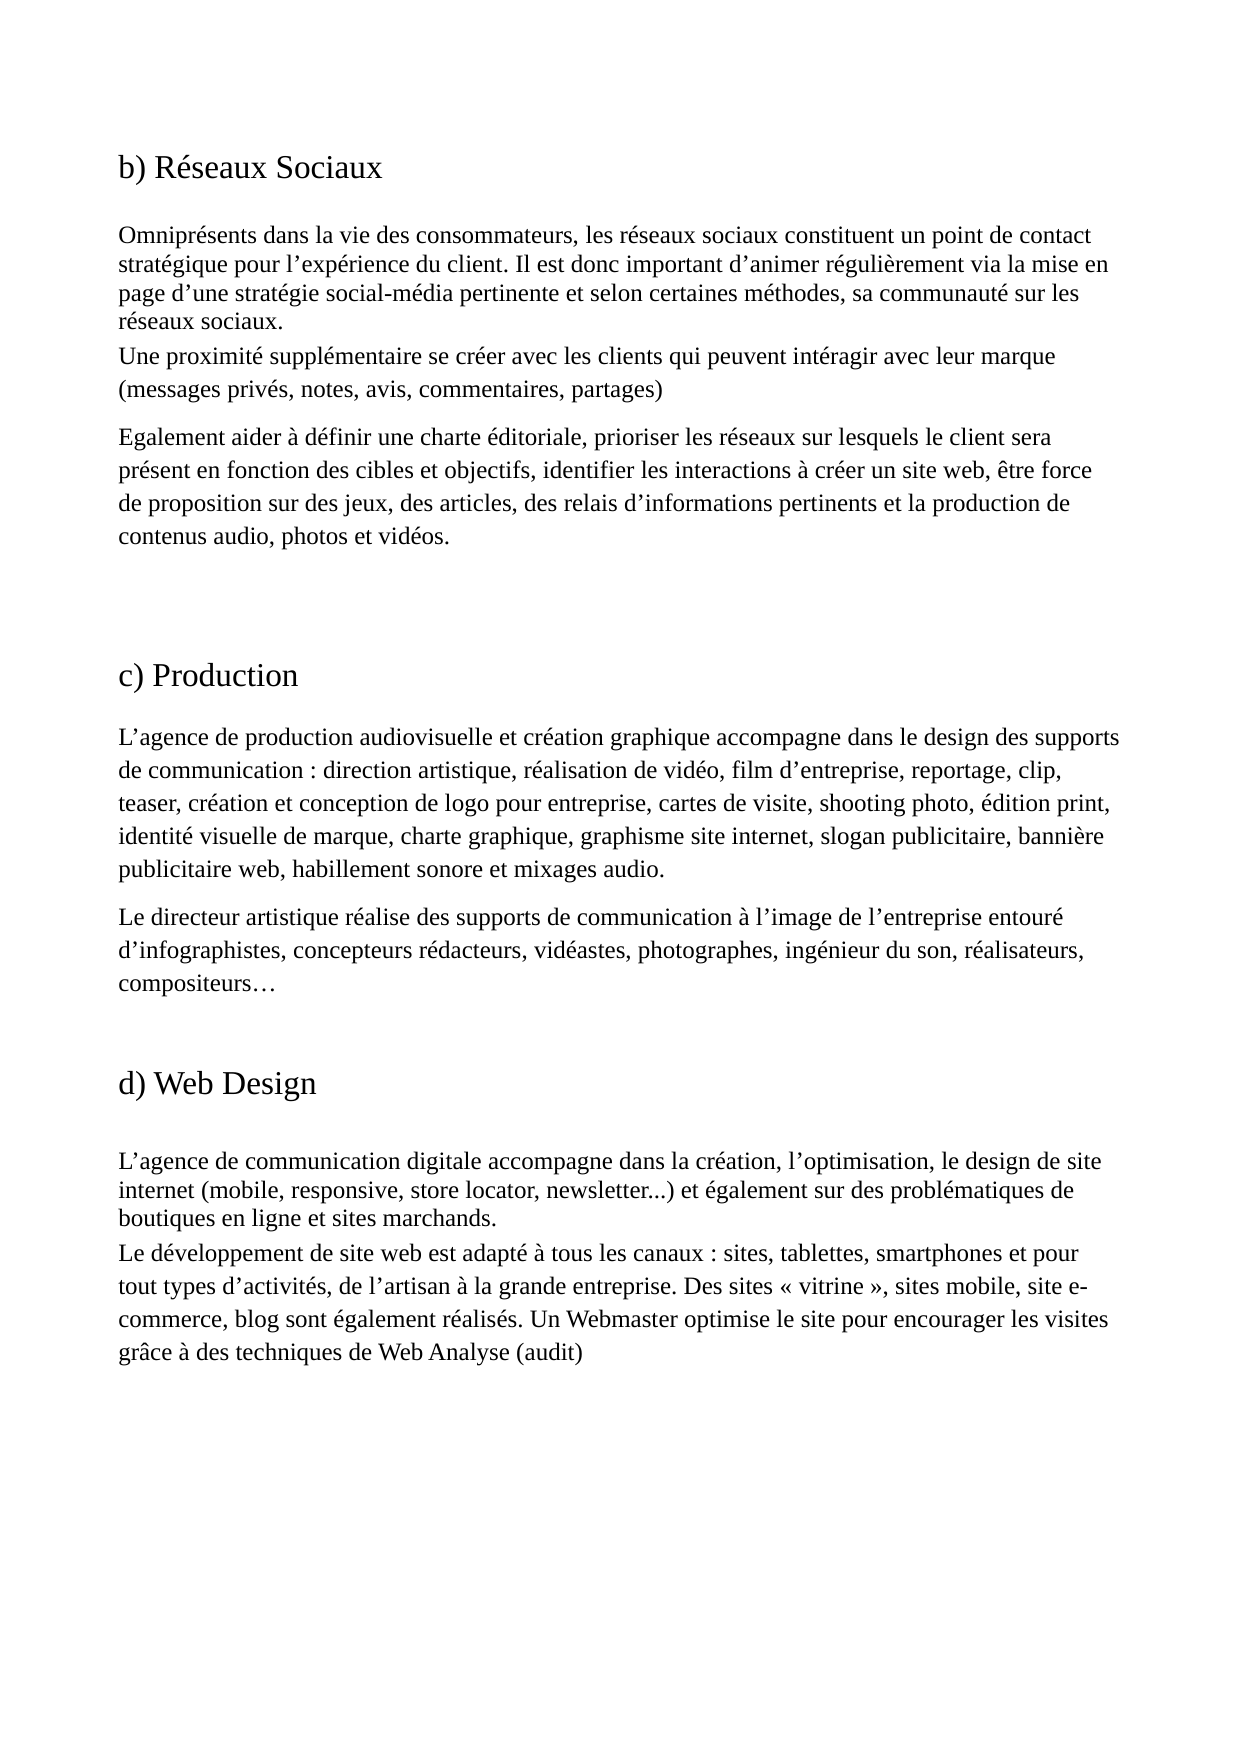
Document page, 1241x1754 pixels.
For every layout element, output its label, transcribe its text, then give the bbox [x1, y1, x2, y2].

text c) Production [118, 655, 1122, 693]
text Le développement de site web est adapté à tous les canaux : sites, tablettes, smartphones et pour tout types d’activités, de l’artisan à la grande entreprise. Des sites « vitrine », sites mobile, site e-commerce, blog sont également réalisés. Un Webmaster optimise le site pour encourager les visites grâce à des techniques de Web Analyse (audit) [118, 1238, 1122, 1366]
text Egalement aider à définir une charte éditoriale, prioriser les réseaux sur lesquels le client sera présent en fonction des cibles et objectifs, identifier les interactions à créer un site web, être force de proposition sur des jeux, des articles, des relais d’informations pertinents et la production de contenus audio, photos et vidéos. [118, 422, 1122, 550]
text L’agence de production audiovisuelle et création graphique accompagne dans le design des supports de communication : direction artistique, réalisation de vidéo, film d’entreprise, reportage, clip, teaser, création et conception de logo pour entreprise, cartes de visite, shooting photo, édition print, identité visuelle de marque, charte graphique, graphisme site internet, slogan publicitaire, bannière publicitaire web, habillement sonore et mixages audio. [118, 722, 1122, 883]
text b) Réseaux Sociaux [118, 147, 1122, 185]
text Une proximité supplémentaire se créer avec les clients qui peuvent intéragir avec leur marque (messages privés, notes, avis, commentaires, partages) [118, 341, 1122, 403]
subtitle L’agence de communication digitale accompagne dans la création, l’optimisation, le design de site internet (mobile, responsive, store locator, newsletter...) et également sur des problématiques de boutiques en ligne et sites marchands. [118, 1146, 1122, 1232]
text d) Web Design [118, 1063, 1122, 1101]
text Le directeur artistique réalise des supports de communication à l’image de l’entreprise entouré d’infographistes, concepteurs rédacteurs, vidéastes, photographes, ingénieur du son, réalisateurs, compositeurs… [118, 902, 1122, 997]
subtitle Omniprésents dans la vie des consommateurs, les réseaux sociaux constituent un point de contact stratégique pour l’expérience du client. Il est donc important d’animer régulièrement via la mise en page d’une stratégie social-média pertinente et selon certaines méthodes, sa communauté sur les réseaux sociaux. [118, 220, 1122, 335]
